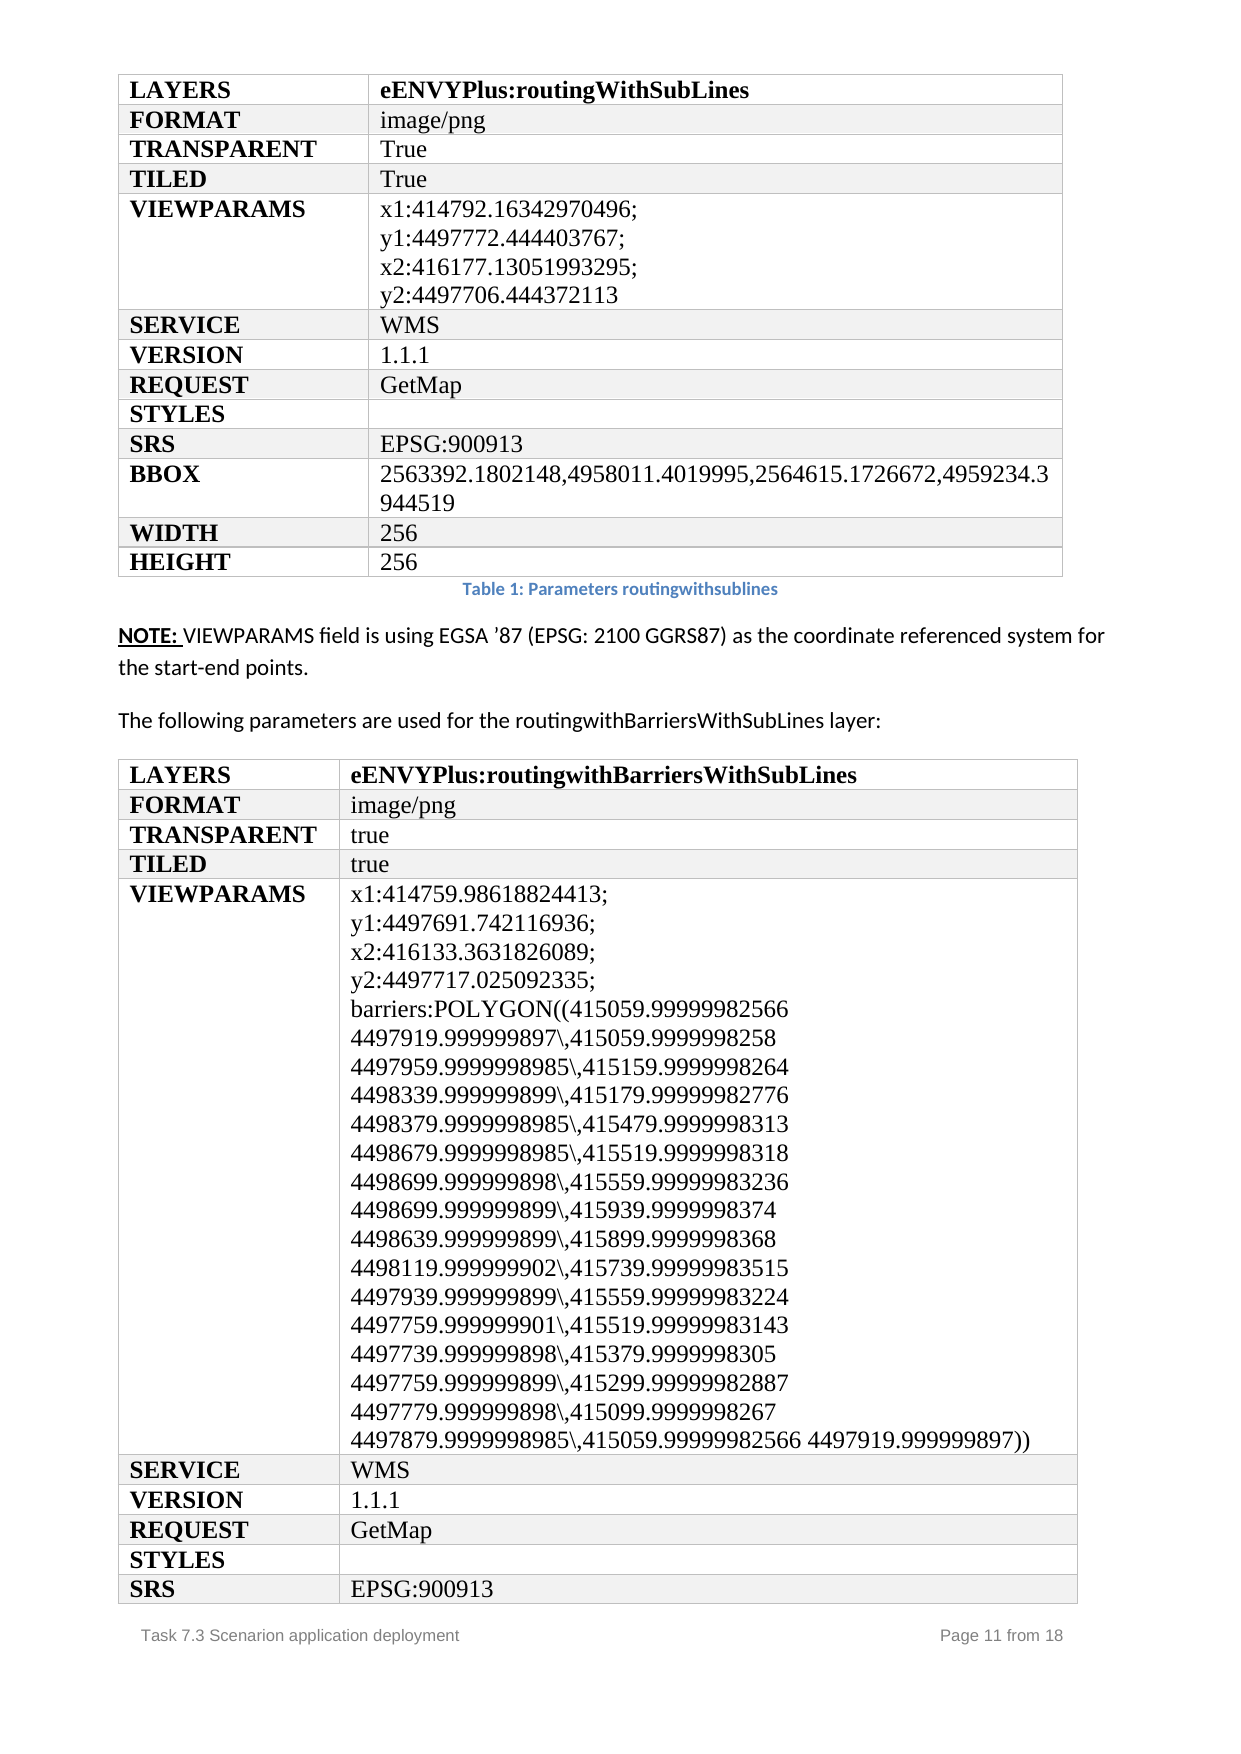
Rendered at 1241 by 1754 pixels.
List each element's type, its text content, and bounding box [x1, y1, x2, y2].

table_cell 1.1.1 [369, 340, 1062, 369]
table_cell 256 [369, 548, 1062, 576]
table_cell True [369, 135, 1062, 163]
table_cell EPSG:900913 [340, 1575, 1077, 1603]
table_header LAYERS [119, 760, 339, 789]
table_cell STYLES [119, 400, 368, 428]
table_cell REQUEST [119, 1515, 339, 1544]
table_cell WMS [340, 1455, 1077, 1484]
table_cell WIDTH [119, 518, 368, 546]
table_cell VERSION [119, 1485, 339, 1514]
table_cell [369, 400, 1062, 428]
table_cell true [340, 850, 1077, 878]
table_cell GetMap [369, 370, 1062, 398]
table_cell FORMAT [119, 105, 368, 133]
table_cell BBOX [119, 459, 368, 517]
table_cell FORMAT [119, 790, 339, 819]
table_cell true [340, 820, 1077, 848]
table_cell HEIGHT [119, 548, 368, 576]
text Table 1: Parameters routingwithsublines [118, 577, 1122, 600]
text The following parameters are used for the routingwithBarriersWithSubLines layer: [118, 706, 1122, 734]
table_cell REQUEST [119, 370, 368, 398]
table_cell 256 [369, 518, 1062, 546]
table_cell image/png [340, 790, 1077, 819]
table_cell EPSG:900913 [369, 429, 1062, 458]
table_cell VIEWPARAMS [119, 879, 339, 1454]
table_header LAYERS [119, 75, 368, 104]
table_header eENVYPlus:routingWithSubLines [369, 75, 1062, 104]
table_cell 1.1.1 [340, 1485, 1077, 1514]
table_header eENVYPlus:routingwithBarriersWithSubLines [340, 760, 1077, 789]
text NOTE: VIEWPARAMS field is using EGSA ’87 (EPSG: 2100 GGRS87) as the coordinate referenced system for the start-end points. [118, 621, 1122, 681]
table_cell x1:414792.16342970496; y1:4497772.444403767; x2:416177.13051993295; y2:4497706.444372113 [369, 194, 1062, 309]
table_cell TRANSPARENT [119, 135, 368, 163]
table_cell TILED [119, 850, 339, 878]
table_cell WMS [369, 310, 1062, 339]
table_cell STYLES [119, 1545, 339, 1573]
table_cell x1:414759.98618824413; y1:4497691.742116936; x2:416133.3631826089; y2:4497717.025092335; barriers:POLYGON((415059.99999982566 4497919.999999897\,415059.9999998258 4497959.9999998985\,415159.9999998264 4498339.999999899\,415179.99999982776 4498379.9999998985\,415479.9999998313 4498679.9999998985\,415519.9999998318 4498699.999999898\,415559.99999983236 4498699.999999899\,415939.9999998374 4498639.999999899\,415899.9999998368 4498119.999999902\,415739.99999983515 4497939.999999899\,415559.99999983224 4497759.999999901\,415519.99999983143 4497739.999999898\,415379.9999998305 4497759.999999899\,415299.99999982887 4497779.999999898\,415099.9999998267 4497879.9999998985\,415059.99999982566 4497919.999999897)) [340, 879, 1077, 1454]
table_cell image/png [369, 105, 1062, 133]
table_cell True [369, 164, 1062, 193]
table_cell 2563392.1802148,4958011.4019995,2564615.1726672,4959234.3944519 [369, 459, 1062, 517]
table_cell SRS [119, 1575, 339, 1603]
table_cell VIEWPARAMS [119, 194, 368, 309]
table_cell TRANSPARENT [119, 820, 339, 848]
table_cell SERVICE [119, 310, 368, 339]
table_cell [340, 1545, 1077, 1573]
table_cell VERSION [119, 340, 368, 369]
table_cell GetMap [340, 1515, 1077, 1544]
table_cell SERVICE [119, 1455, 339, 1484]
table_cell SRS [119, 429, 368, 458]
table_cell TILED [119, 164, 368, 193]
